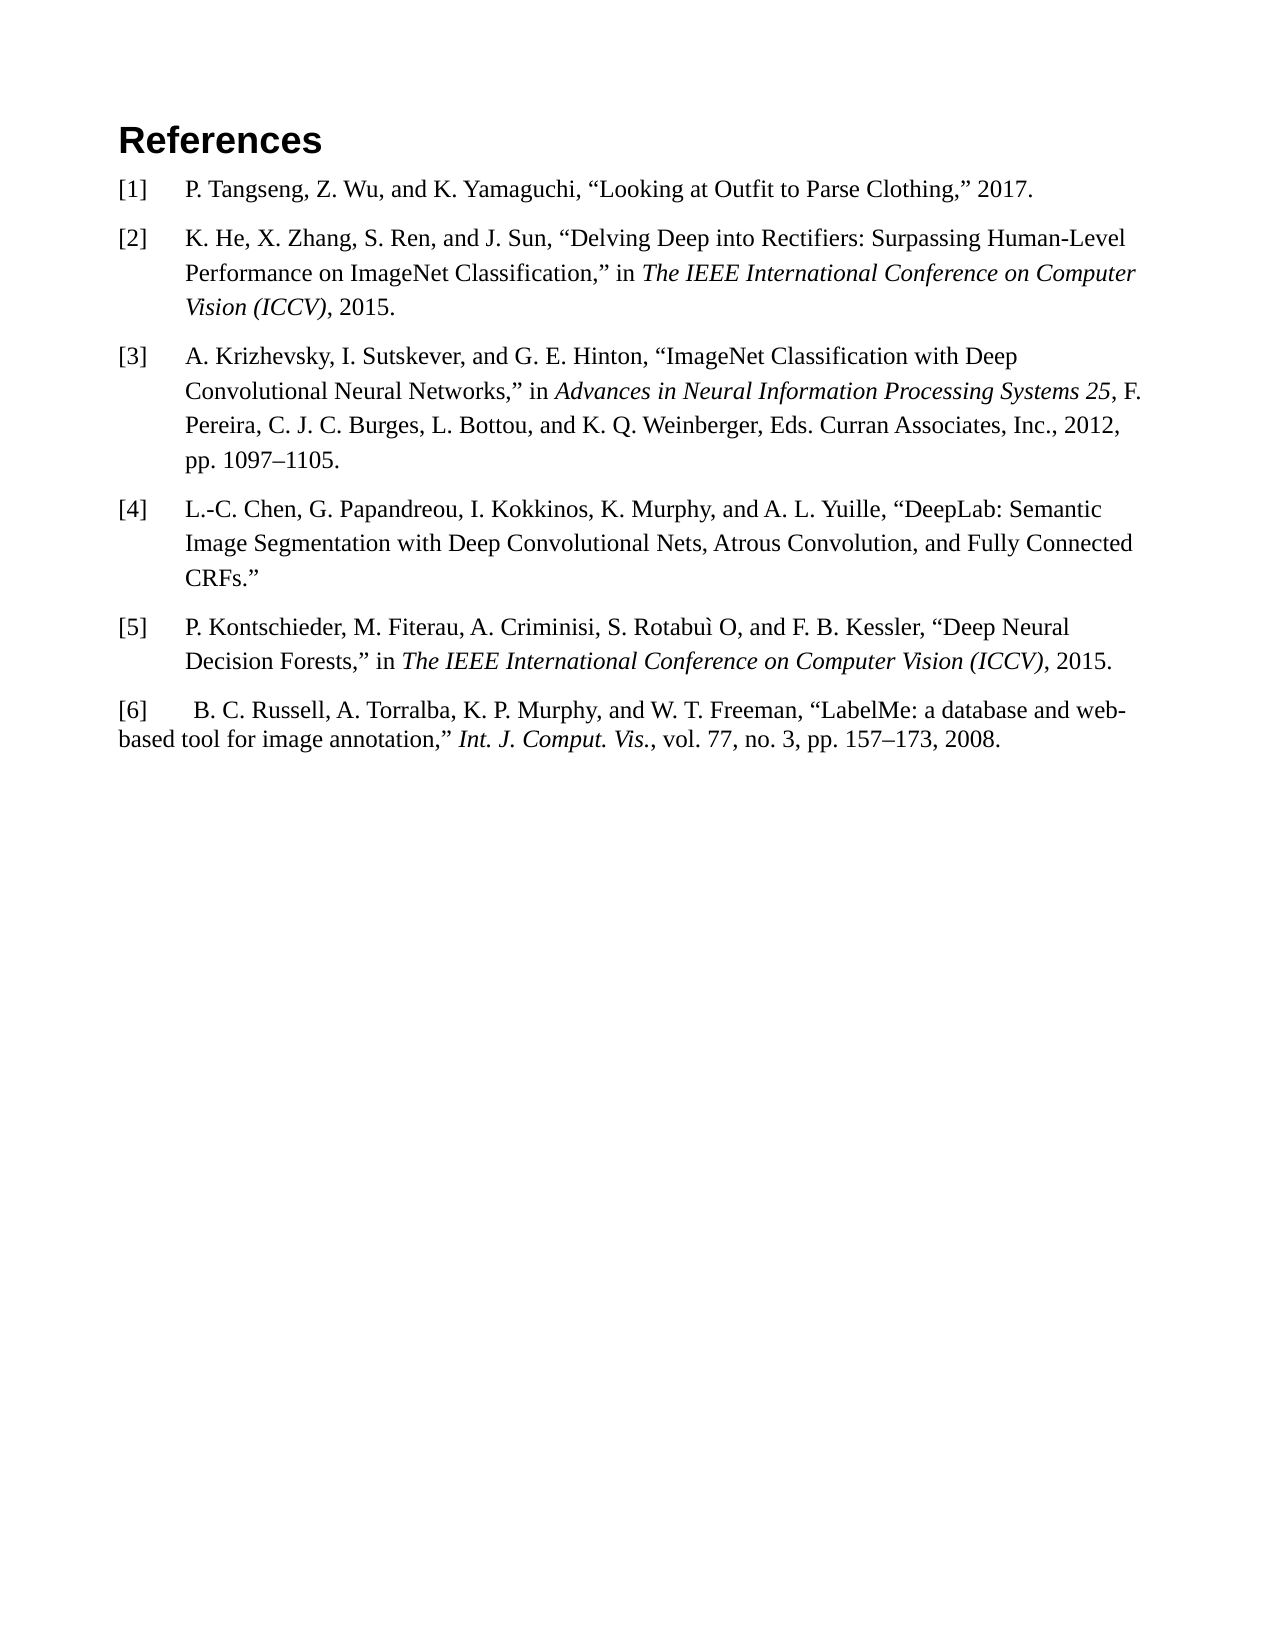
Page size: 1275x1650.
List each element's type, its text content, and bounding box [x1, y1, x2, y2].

text [3] A. Krizhevsky, I. Sutskever, and G. E. Hinton, “ImageNet Classification with Deep Convolutional Neural Networks,” in Advances in Neural Information Processing Systems 25, F. Pereira, C. J. C. Burges, L. Bottou, and K. Q. Weinberger, Eds. Curran Associates, Inc., 2012, pp. 1097–1105. [118, 341, 1157, 473]
text [2] K. He, X. Zhang, S. Ren, and J. Sun, “Delving Deep into Rectifiers: Surpassing Human-Level Performance on ImageNet Classification,” in The IEEE International Conference on Computer Vision (ICCV), 2015. [118, 223, 1157, 321]
text [6] B. C. Russell, A. Torralba, K. P. Murphy, and W. T. Freeman, “LabelMe: a database and web-based tool for image annotation,” Int. J. Comput. Vis., vol. 77, no. 3, pp. 157–173, 2008. [118, 695, 1157, 753]
subtitle References [118, 118, 1157, 162]
text [4] L.-C. Chen, G. Papandreou, I. Kokkinos, K. Murphy, and A. L. Yuille, “DeepLab: Semantic Image Segmentation with Deep Convolutional Nets, Atrous Convolution, and Fully Connected CRFs.” [118, 494, 1157, 592]
text [5] P. Kontschieder, M. Fiterau, A. Criminisi, S. Rotabuì O, and F. B. Kessler, “Deep Neural Decision Forests,” in The IEEE International Conference on Computer Vision (ICCV), 2015. [118, 612, 1157, 675]
text [1] P. Tangseng, Z. Wu, and K. Yamaguchi, “Looking at Outfit to Parse Clothing,” 2017. [118, 174, 1157, 203]
